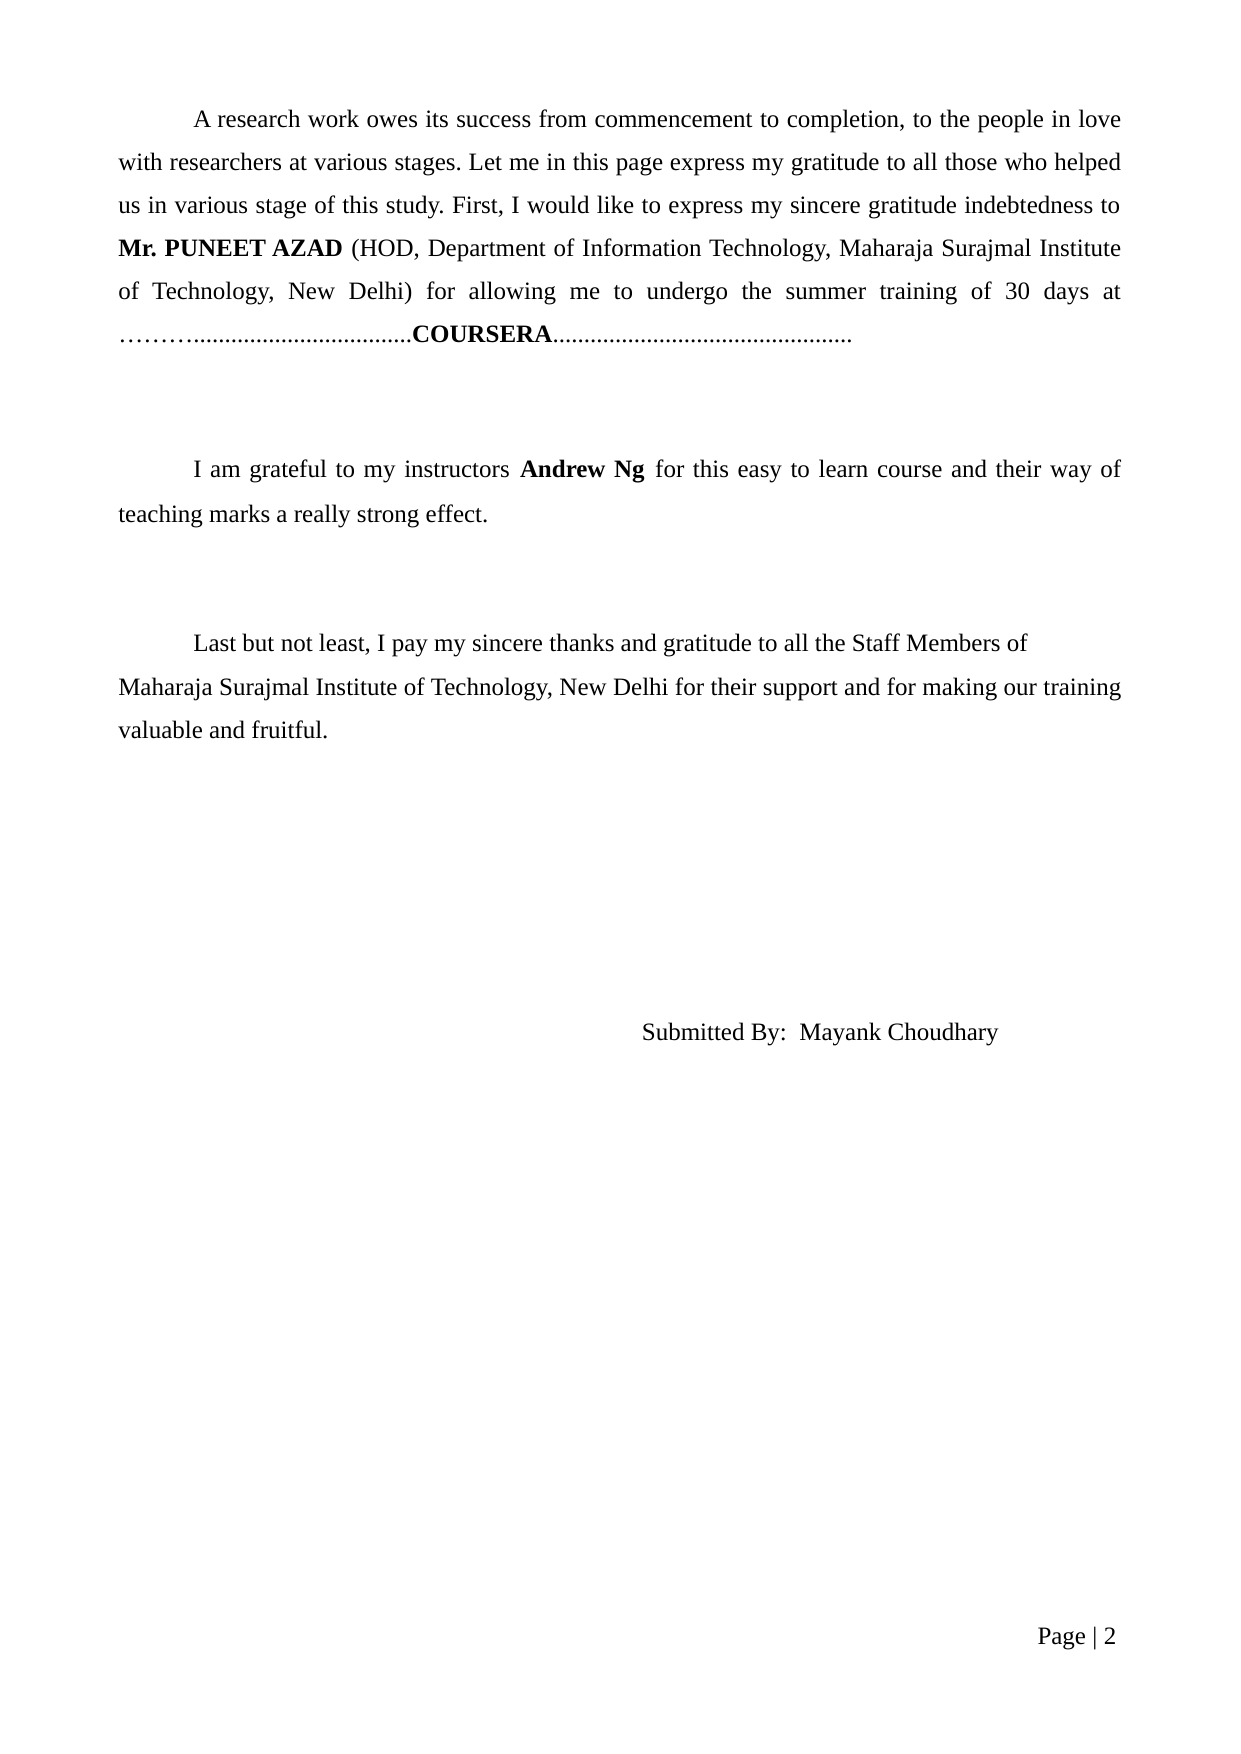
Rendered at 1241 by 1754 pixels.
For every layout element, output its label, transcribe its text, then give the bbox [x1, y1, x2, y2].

text Last but not least, I pay my sincere thanks and gratitude to all the Staff Members of [118, 628, 1122, 657]
text Submitted By: Mayank Choudhary [118, 1017, 1122, 1045]
text I am grateful to my instructors Andrew Ng for this easy to learn course and their way of teaching marks a really strong effect. [118, 449, 1122, 528]
text A research work owes its success from commencement to completion, to the people in love with researchers at various stages. Let me in this page express my gratitude to all those who helped us in various stage of this study. First, I would like to express my sincere gratitude indebtedness to Mr. PUNEET AZAD (HOD, Department of Information Technology, Maharaja Surajmal Institute of Technology, New Delhi) for allowing me to undergo the summer training of 30 days at ………...................................COURSERA................................................ [118, 104, 1122, 348]
text Maharaja Surajmal Institute of Technology, New Delhi for their support and for making our training valuable and fruitful. [118, 672, 1122, 743]
